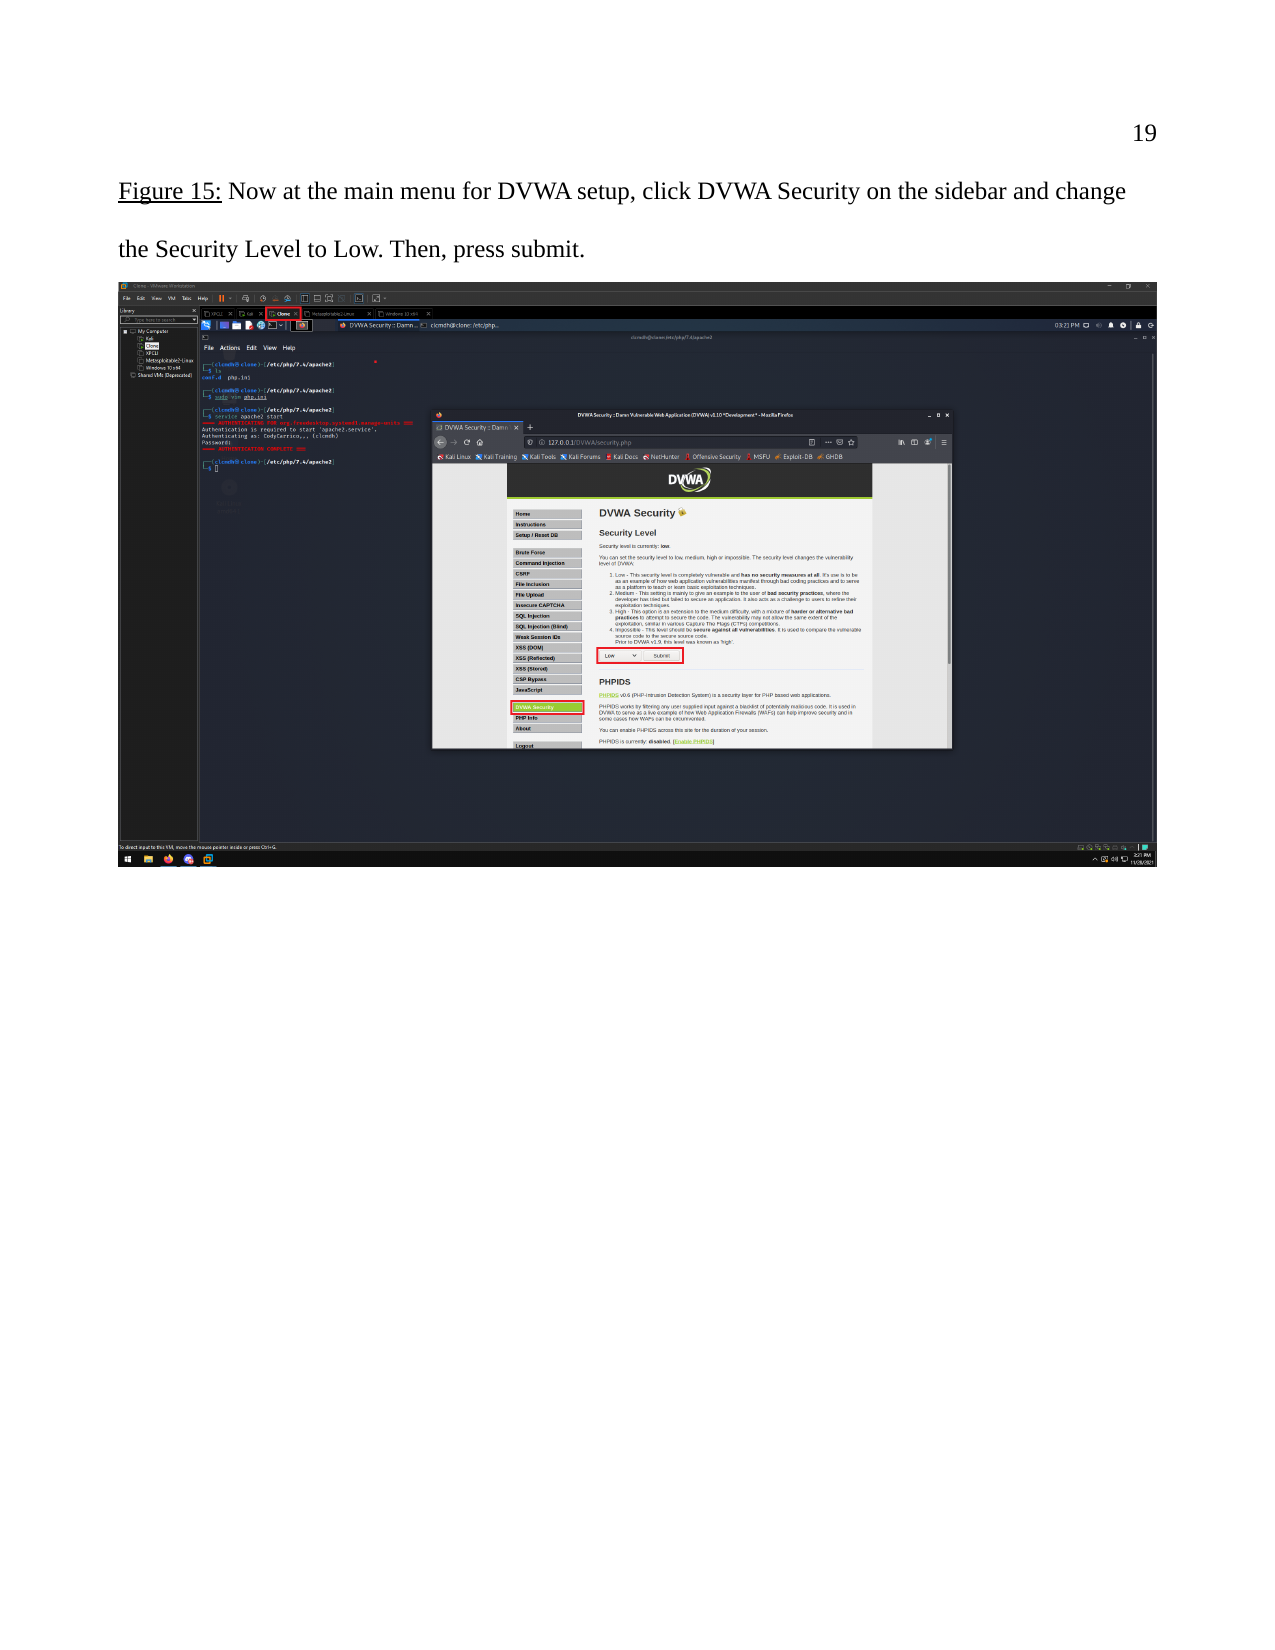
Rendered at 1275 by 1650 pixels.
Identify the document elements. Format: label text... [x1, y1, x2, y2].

picture [118, 282, 1157, 867]
text Figure 15: Now at the main menu for DVWA setup, click DVWA Security on the sidebar and change the Security Level to Low. Then, press submit. [118, 176, 1157, 263]
